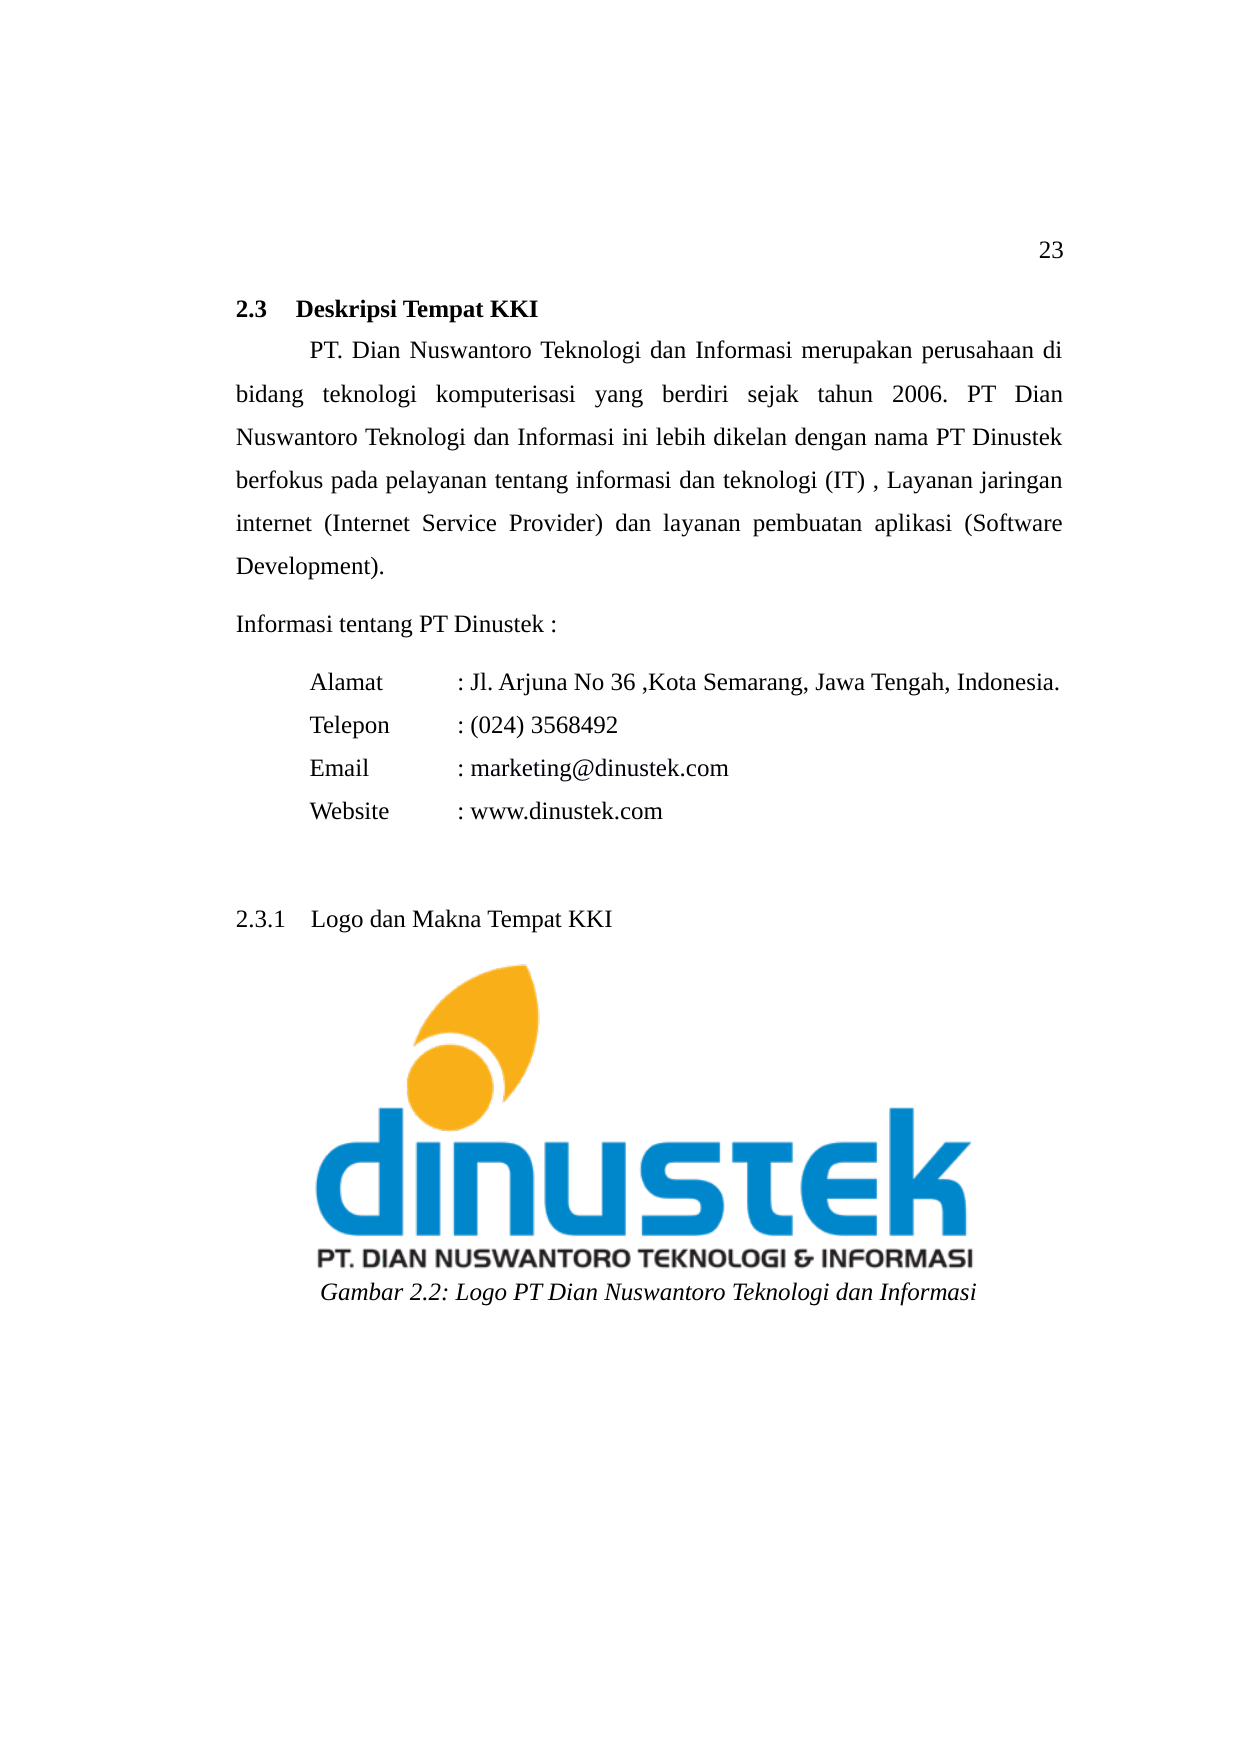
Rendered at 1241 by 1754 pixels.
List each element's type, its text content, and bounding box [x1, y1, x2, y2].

text Telepon : (024) 3568492 [309, 710, 1063, 738]
subtitle Deskripsi Tempat KKI [236, 294, 1063, 323]
text Alamat : Jl. Arjuna No 36 ,Kota Semarang, Jawa Tengah, Indonesia. [309, 667, 1063, 695]
text Gambar 2.2: Logo PT Dian Nuswantoro Teknologi dan Informasi [307, 1277, 991, 1305]
text Email : marketing@dinustek.com [309, 753, 1063, 782]
text Website : www.dinustek.com [309, 796, 1063, 825]
text Informasi tentang PT Dinustek : [236, 609, 1063, 638]
subtitle Logo dan Makna Tempat KKI [236, 904, 1063, 932]
text PT. Dian Nuswantoro Teknologi dan Informasi merupakan perusahaan di bidang teknologi komputerisasi yang berdiri sejak tahun 2006. PT Dian Nuswantoro Teknologi dan Informasi ini lebih dikelan dengan nama PT Dinustek berfokus pada pelayanan tentang informasi dan teknologi (IT) , Layanan jaringan internet (Internet Service Provider) dan layanan pembuatan aplikasi (Software Development). [236, 336, 1063, 580]
picture [307, 957, 992, 1277]
